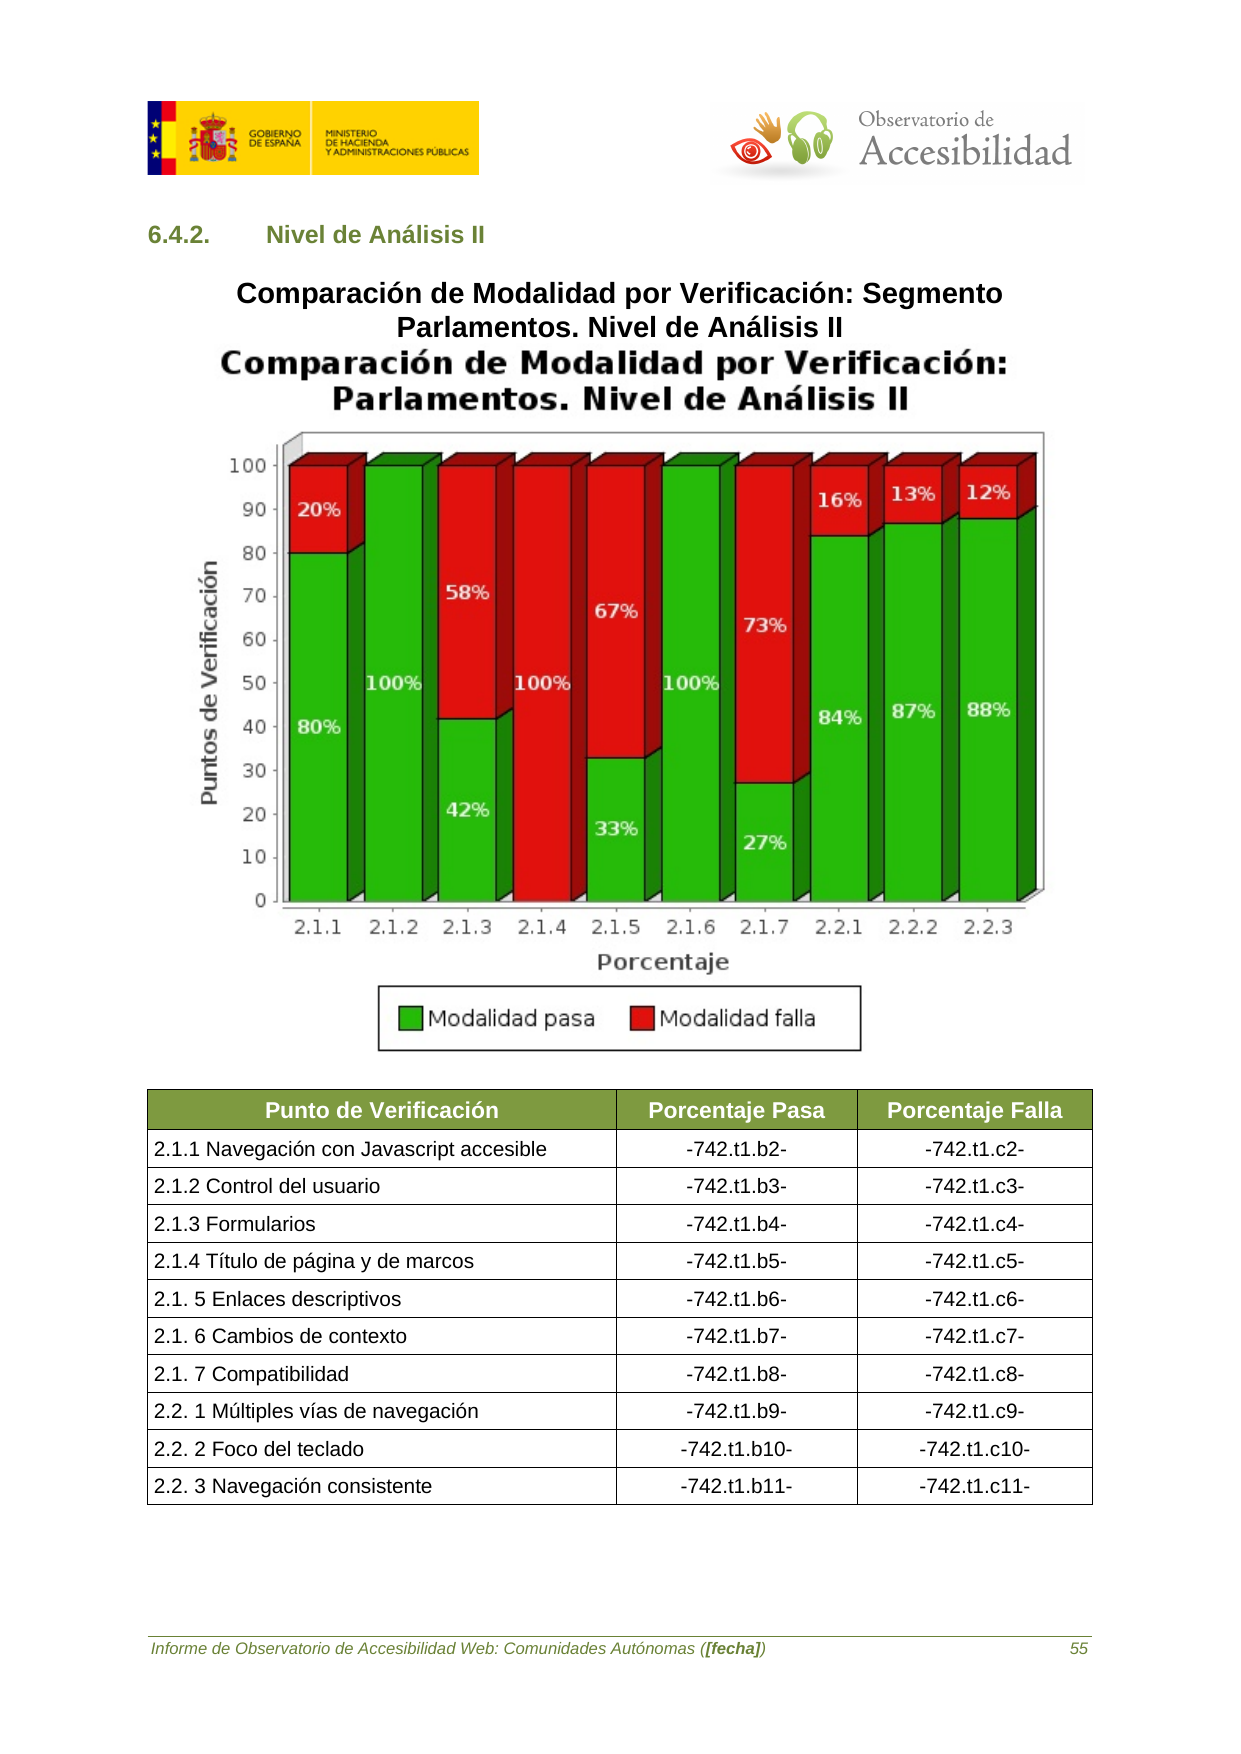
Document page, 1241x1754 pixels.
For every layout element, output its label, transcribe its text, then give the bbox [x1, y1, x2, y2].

table_header Porcentaje Falla [858, 1090, 1092, 1129]
table_cell -742.t1.c9- [858, 1393, 1092, 1429]
table_cell 2.1.3 Formularios [148, 1205, 616, 1242]
picture [147, 101, 479, 175]
table_cell -742.t1.b7- [617, 1318, 857, 1354]
table_cell 2.1. 7 Compatibilidad [148, 1355, 616, 1392]
text Comparación de Modalidad por Verificación: Segmento Parlamentos. Nivel de Análisis II [148, 276, 1092, 343]
table_cell 2.1.4 Título de página y de marcos [148, 1243, 616, 1279]
picture [178, 343, 1062, 1053]
picture [710, 102, 1086, 185]
table_cell 2.1.2 Control del usuario [148, 1168, 616, 1204]
table_cell -742.t1.b11- [617, 1468, 857, 1504]
table_cell -742.t1.b8- [617, 1355, 857, 1392]
table_cell -742.t1.c7- [858, 1318, 1092, 1354]
table_cell -742.t1.c8- [858, 1355, 1092, 1392]
table_header Porcentaje Pasa [617, 1090, 857, 1129]
table_cell -742.t1.b2- [617, 1130, 857, 1167]
table_cell 2.2. 3 Navegación consistente [148, 1468, 616, 1504]
table_header Punto de Verificación [148, 1090, 616, 1129]
table_cell -742.t1.c3- [858, 1168, 1092, 1204]
table_cell 2.1.1 Navegación con Javascript accesible [148, 1130, 616, 1167]
table_cell -742.t1.c11- [858, 1468, 1092, 1504]
table_cell -742.t1.b9- [617, 1393, 857, 1429]
table_cell -742.t1.c4- [858, 1205, 1092, 1242]
table_cell 2.1. 6 Cambios de contexto [148, 1318, 616, 1354]
table_cell -742.t1.b5- [617, 1243, 857, 1279]
table_cell -742.t1.c2- [858, 1130, 1092, 1167]
table_cell -742.t1.c10- [858, 1430, 1092, 1467]
subtitle Nivel de Análisis II [148, 220, 1092, 248]
table_cell -742.t1.b4- [617, 1205, 857, 1242]
table_cell 2.2. 1 Múltiples vías de navegación [148, 1393, 616, 1429]
table_cell 2.1. 5 Enlaces descriptivos [148, 1280, 616, 1317]
table_cell -742.t1.c5- [858, 1243, 1092, 1279]
table_cell -742.t1.b6- [617, 1280, 857, 1317]
table_cell 2.2. 2 Foco del teclado [148, 1430, 616, 1467]
table_cell -742.t1.c6- [858, 1280, 1092, 1317]
table_cell -742.t1.b10- [617, 1430, 857, 1467]
table_cell -742.t1.b3- [617, 1168, 857, 1204]
